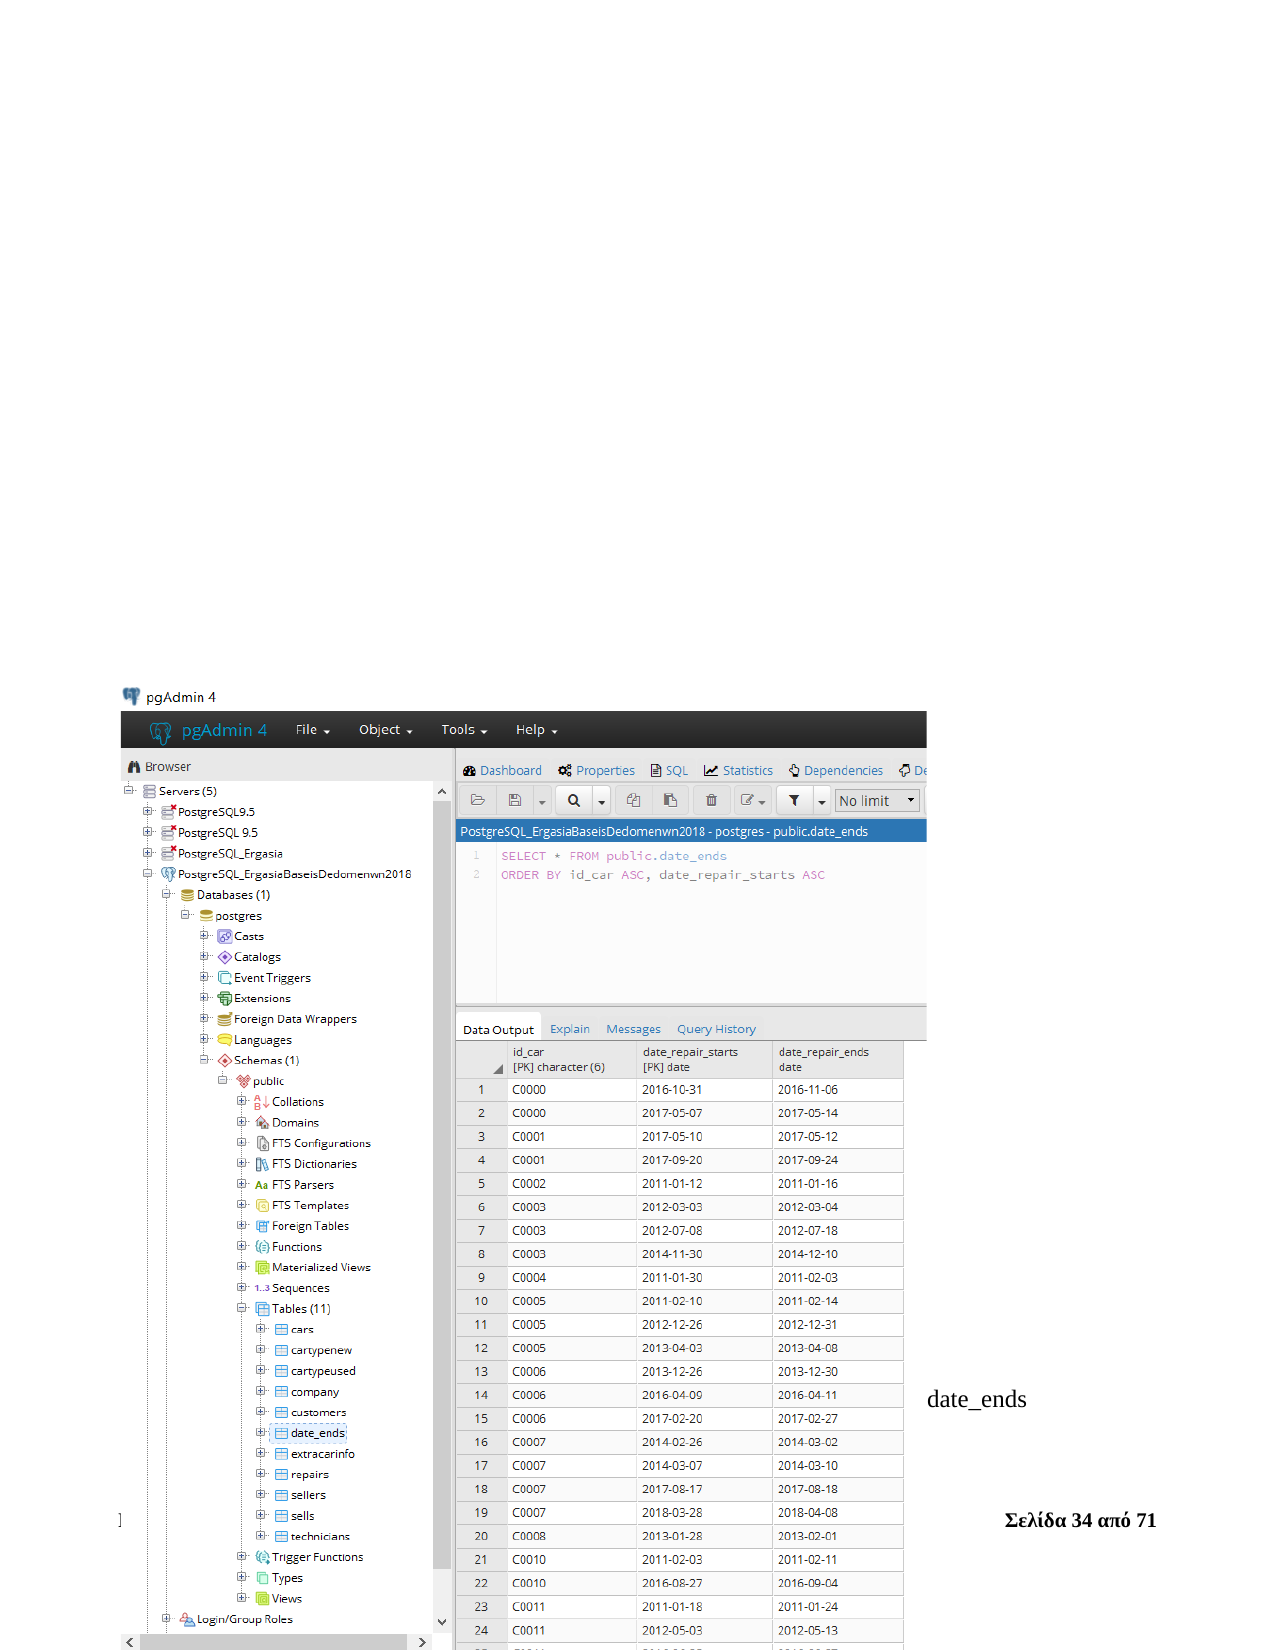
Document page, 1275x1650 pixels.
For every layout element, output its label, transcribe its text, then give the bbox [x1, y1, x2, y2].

picture [120, 683, 927, 1650]
text date_ends [927, 1384, 1157, 1413]
